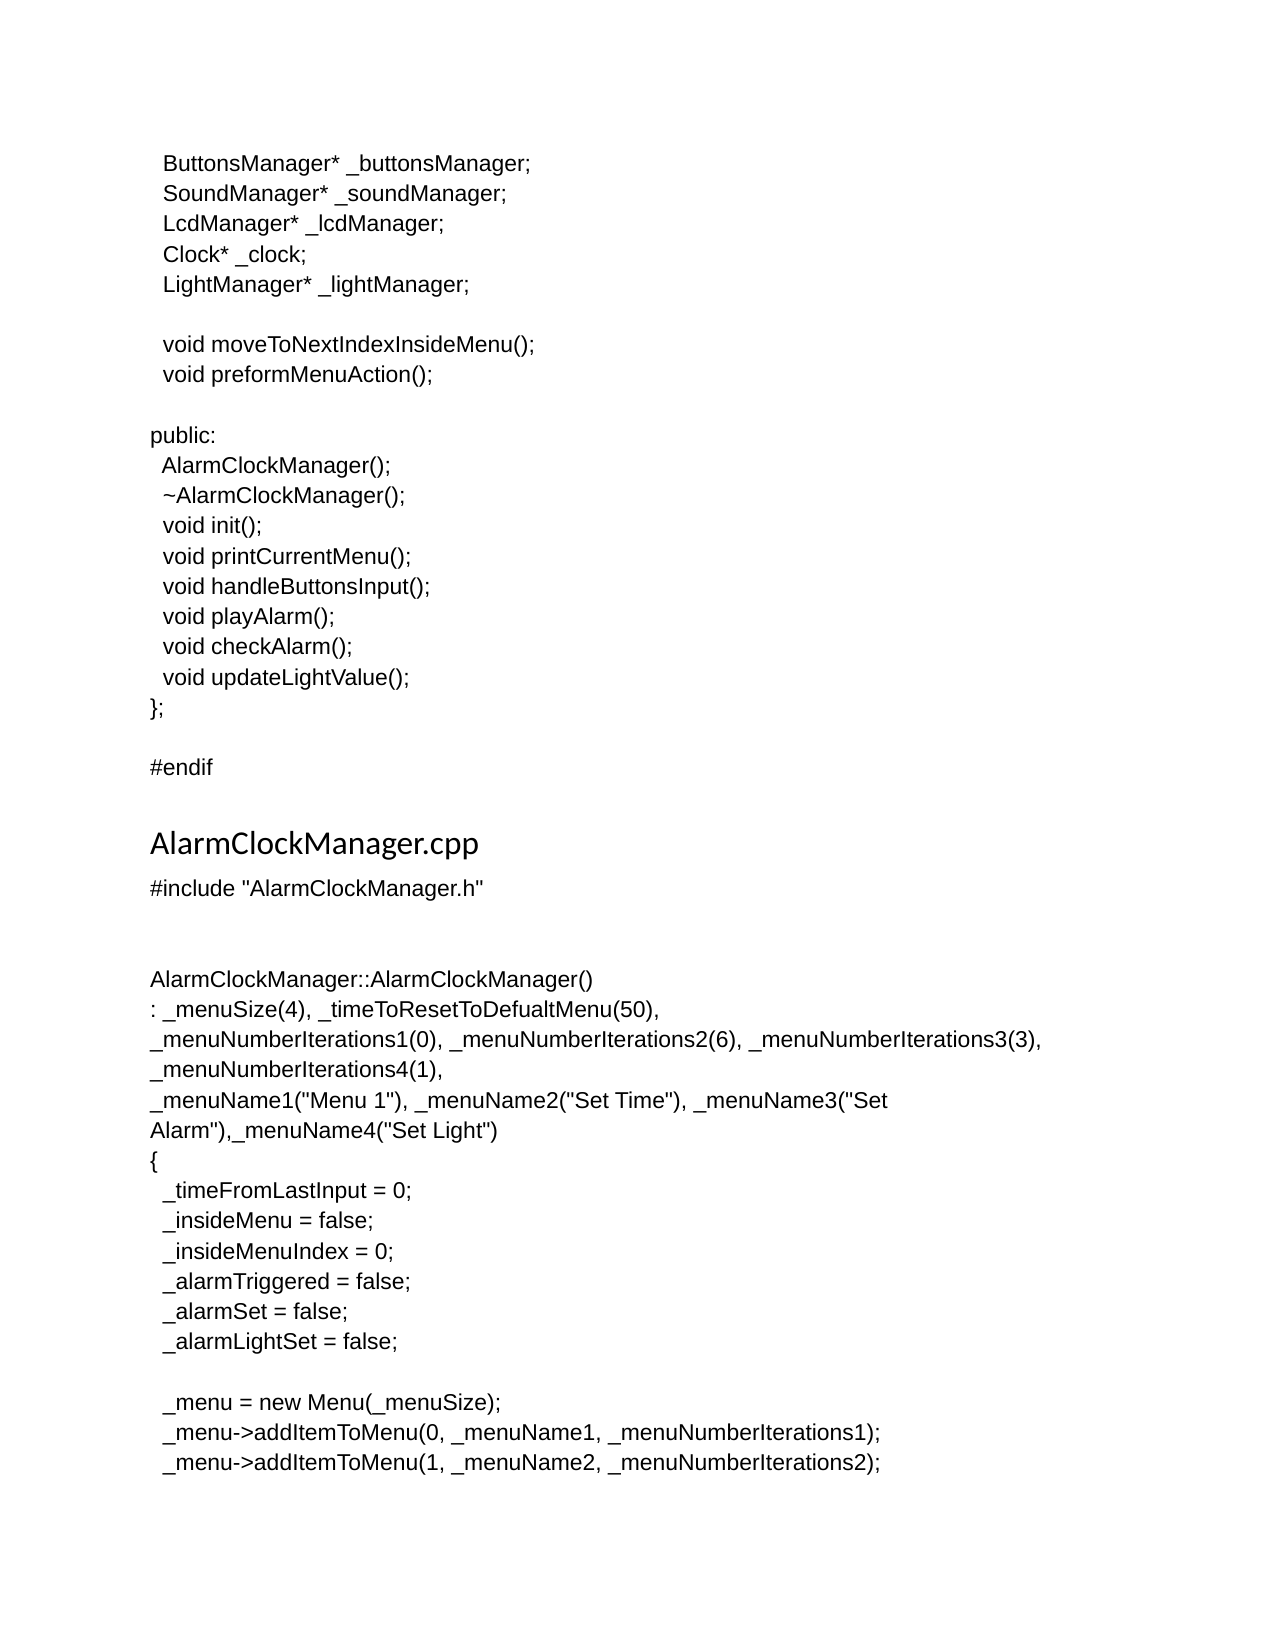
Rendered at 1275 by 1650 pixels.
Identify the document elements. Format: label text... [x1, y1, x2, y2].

text _timeFromLastInput = 0; [150, 1177, 1125, 1203]
text SoundManager* _soundManager; [150, 180, 1125, 207]
text void printCurrentMenu(); [150, 543, 1125, 569]
text ~AlarmClockManager(); [150, 482, 1125, 509]
text #endif [150, 754, 1125, 781]
text #include "AlarmClockManager.h" [150, 875, 1125, 901]
text AlarmClockManager(); [150, 452, 1125, 478]
text void moveToNextIndexInsideMenu(); [150, 331, 1125, 358]
text void playAlarm(); [150, 603, 1125, 629]
text _menuName1("Menu 1"), _menuName2("Set Time"), _menuName3("Set Alarm"),_menuName4("Set Light") [150, 1087, 1125, 1143]
text void init(); [150, 512, 1125, 539]
text void updateLightValue(); [150, 663, 1125, 690]
text Clock* _clock; [150, 241, 1125, 267]
text _alarmLightSet = false; [150, 1328, 1125, 1354]
text void preformMenuAction(); [150, 361, 1125, 388]
text AlarmClockManager::AlarmClockManager() [150, 966, 1125, 992]
text }; [150, 694, 1125, 720]
text _menu->addItemToMenu(0, _menuName1, _menuNumberIterations1); [150, 1419, 1125, 1445]
text _insideMenuIndex = 0; [150, 1238, 1125, 1264]
text void checkAlarm(); [150, 633, 1125, 660]
subtitle AlarmClockManager.cpp [150, 822, 1125, 863]
text _alarmSet = false; [150, 1298, 1125, 1324]
text : _menuSize(4), _timeToResetToDefualtMenu(50), [150, 996, 1125, 1022]
text { [150, 1147, 1125, 1173]
text _insideMenu = false; [150, 1207, 1125, 1234]
text ButtonsManager* _buttonsManager; [150, 150, 1125, 176]
text _menuNumberIterations1(0), _menuNumberIterations2(6), _menuNumberIterations3(3), _menuNumberIterations4(1), [150, 1026, 1125, 1083]
text LightManager* _lightManager; [150, 271, 1125, 297]
text _alarmTriggered = false; [150, 1268, 1125, 1294]
text _menu->addItemToMenu(1, _menuName2, _menuNumberIterations2); [150, 1449, 1125, 1475]
text public: [150, 422, 1125, 448]
text LcdManager* _lcdManager; [150, 210, 1125, 237]
text void handleButtonsInput(); [150, 573, 1125, 599]
text _menu = new Menu(_menuSize); [150, 1389, 1125, 1415]
